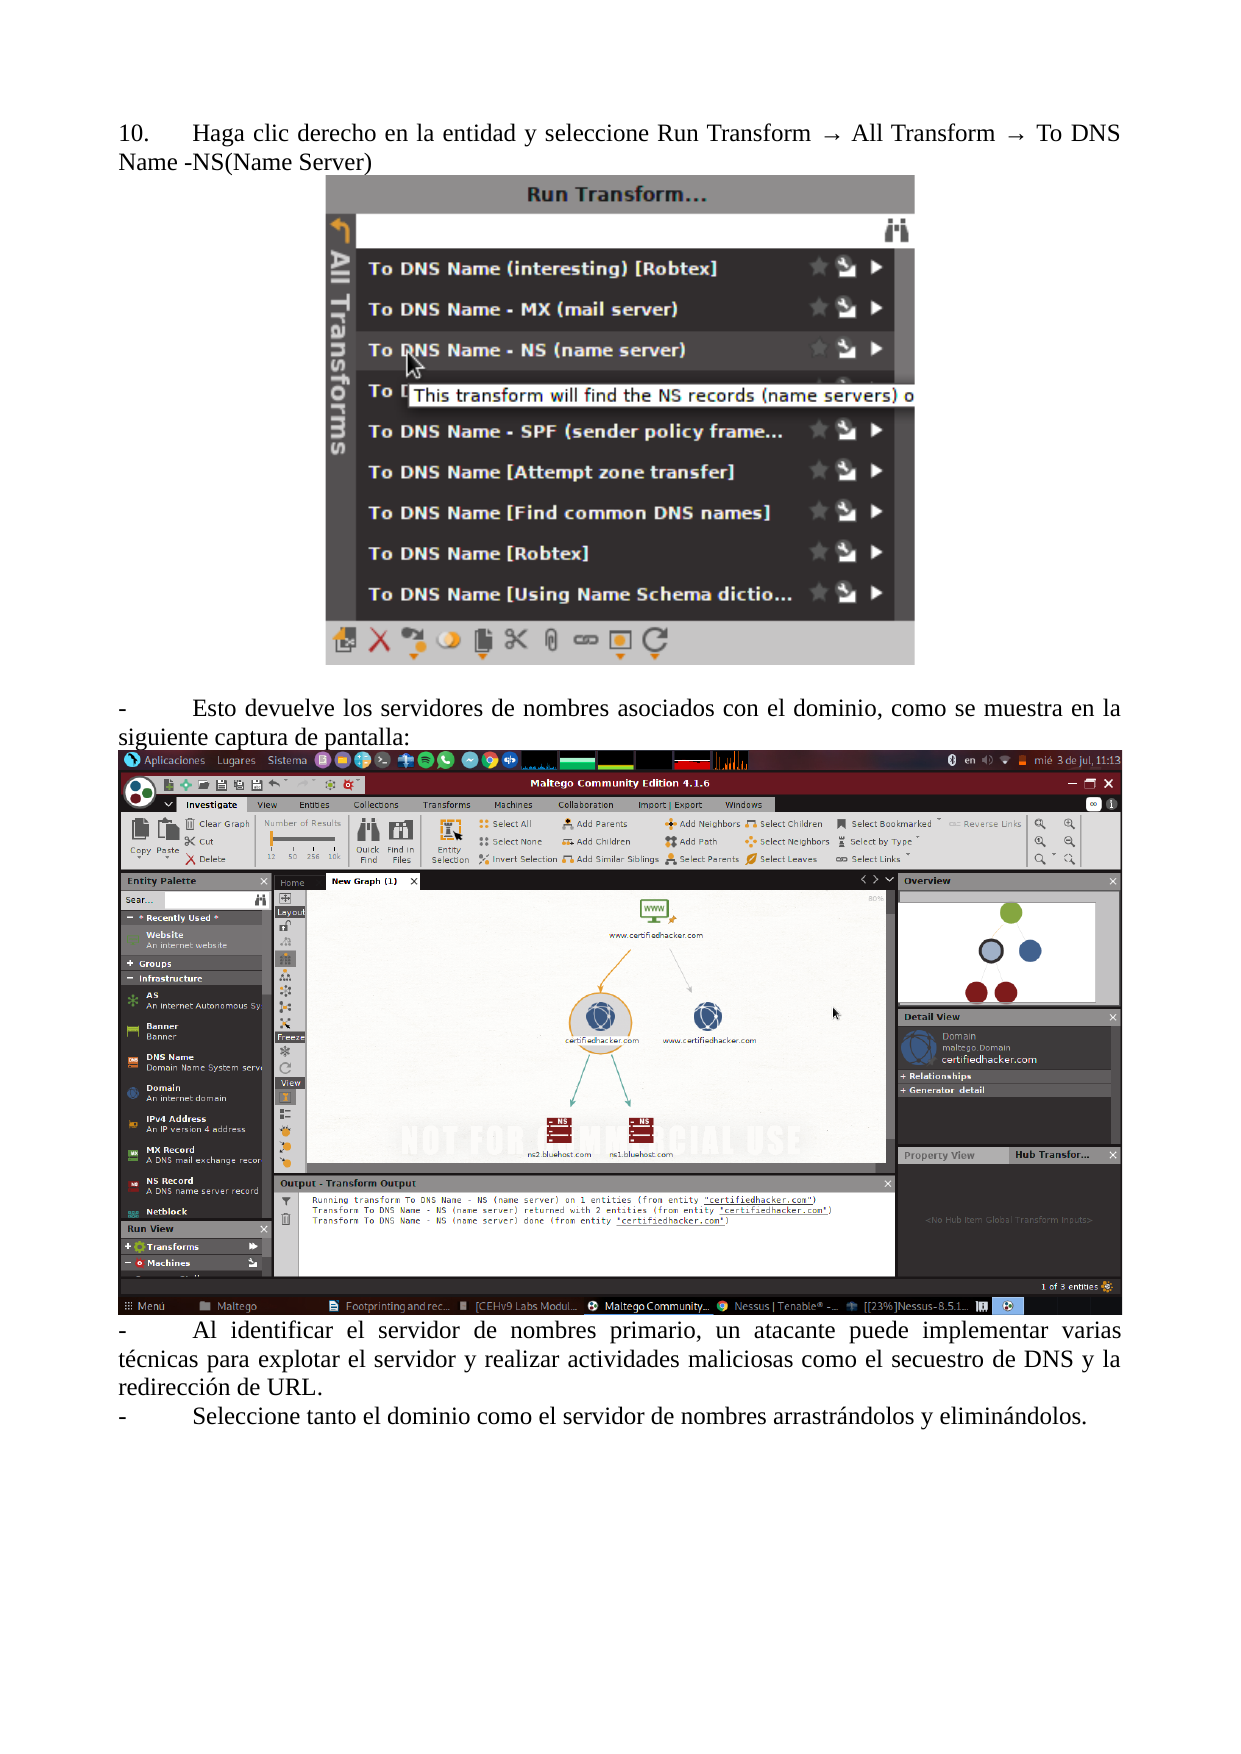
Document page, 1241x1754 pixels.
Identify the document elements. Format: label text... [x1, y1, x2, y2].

text - Seleccione tanto el dominio como el servidor de nombres arrastrándolos y eliminándolos. [118, 1401, 1122, 1430]
text 10. Haga clic derecho en la entidad y seleccione Run Transform → All Transform → To DNS Name -NS(Name Server) [118, 118, 1122, 176]
picture [325, 175, 915, 665]
picture [118, 750, 1123, 1315]
text - Al identificar el servidor de nombres primario, un atacante puede implementar varias técnicas para explotar el servidor y realizar actividades maliciosas como el secuestro de DNS y la redirección de URL. [118, 1315, 1122, 1401]
text - Esto devuelve los servidores de nombres asociados con el dominio, como se muestra en la siguiente captura de pantalla: [118, 693, 1122, 750]
